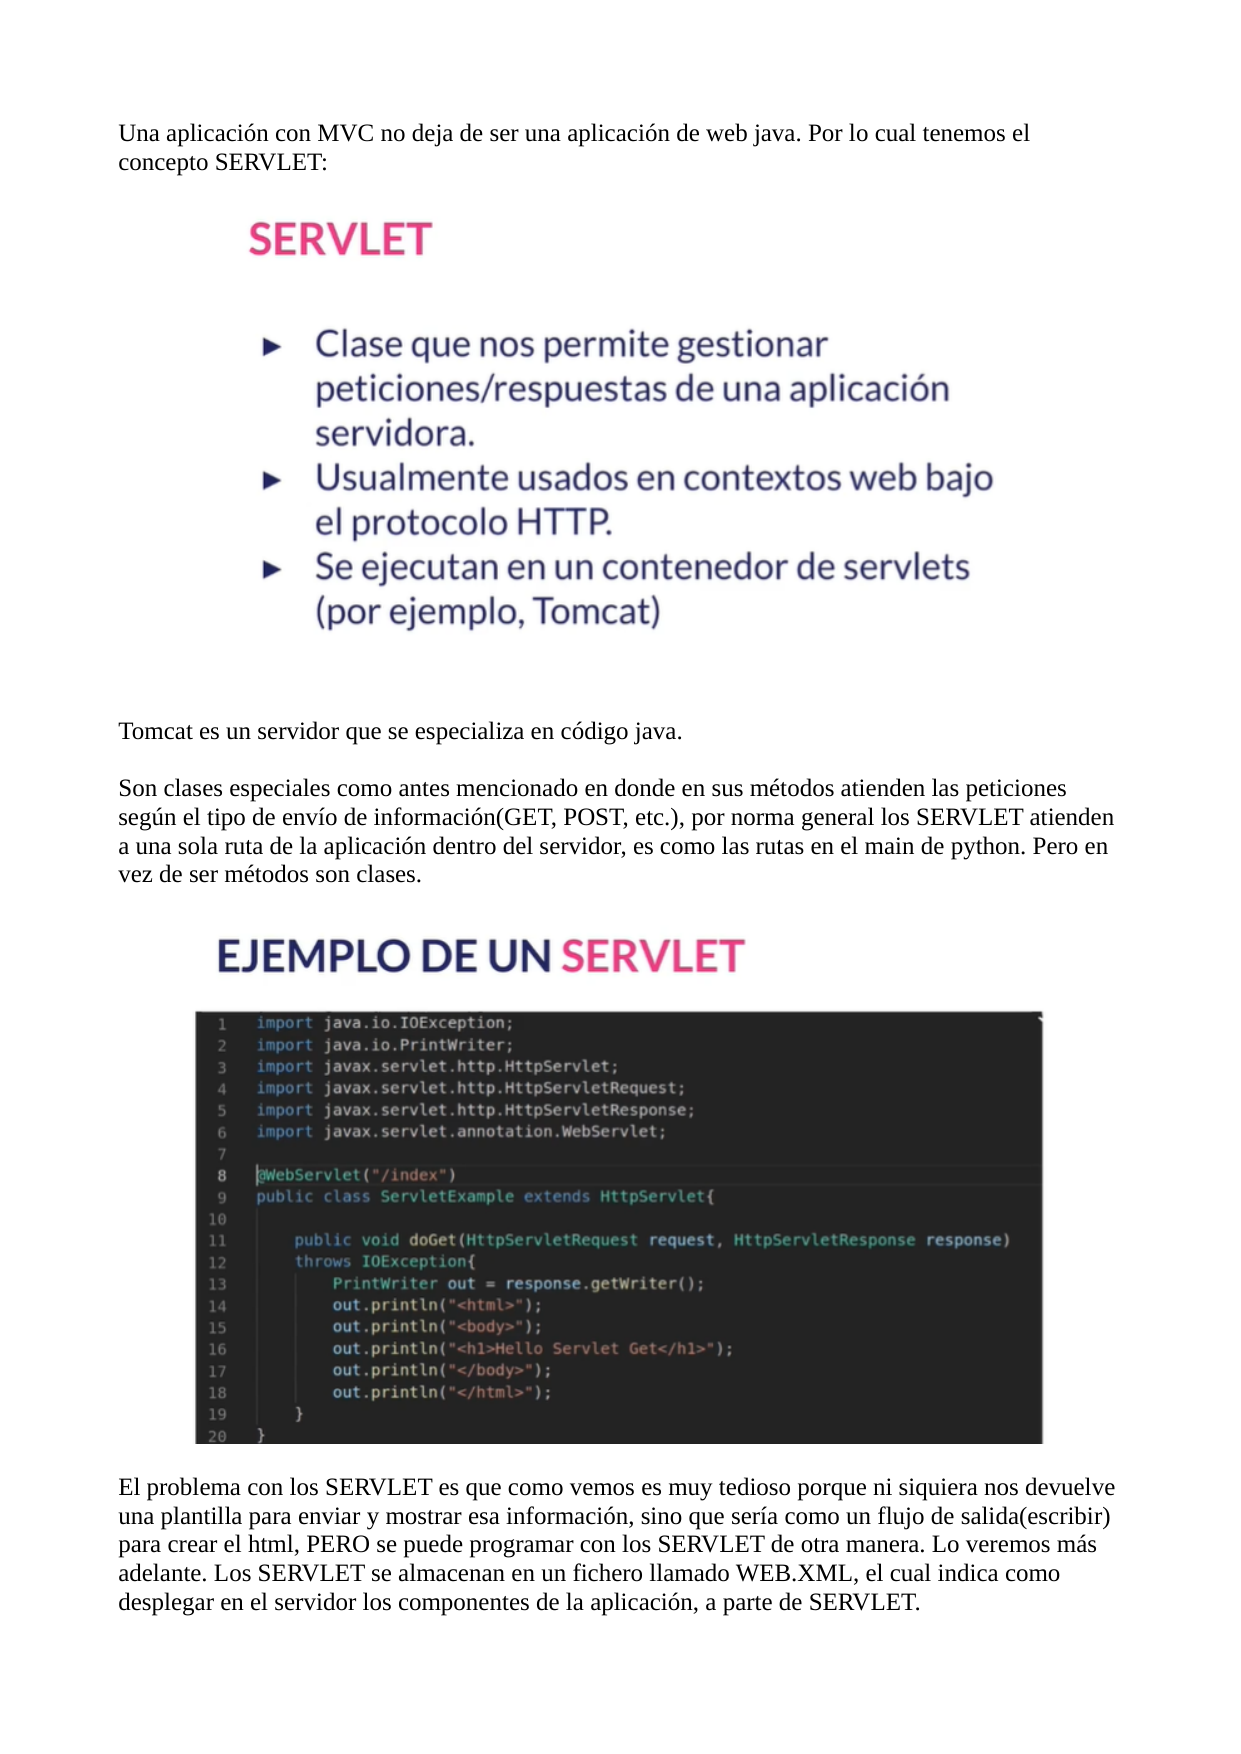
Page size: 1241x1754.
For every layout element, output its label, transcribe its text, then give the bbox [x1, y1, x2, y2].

text El problema con los SERVLET es que como vemos es muy tedioso porque ni siquiera nos devuelve una plantilla para enviar y mostrar esa información, sino que sería como un flujo de salida(escribir) para crear el html, PERO se puede programar con los SERVLET de otra manera. Lo veremos más adelante. Los SERVLET se almacenan en un fichero llamado WEB.XML, el cual indica como desplegar en el servidor los componentes de la aplicación, a parte de SERVLET. [118, 1472, 1122, 1616]
text Son clases especiales como antes mencionado en donde en sus métodos atienden las peticiones según el tipo de envío de información(GET, POST, etc.), por norma general los SERVLET atienden a una sola ruta de la aplicación dentro del servidor, es como las rutas en el main de python. Pero en vez de ser métodos son clases. [118, 773, 1122, 888]
text Tomcat es un servidor que se especializa en código java. [118, 716, 1122, 744]
text Una aplicación con MVC no deja de ser una aplicación de web java. Por lo cual tenemos el concepto SERVLET: [118, 118, 1122, 176]
